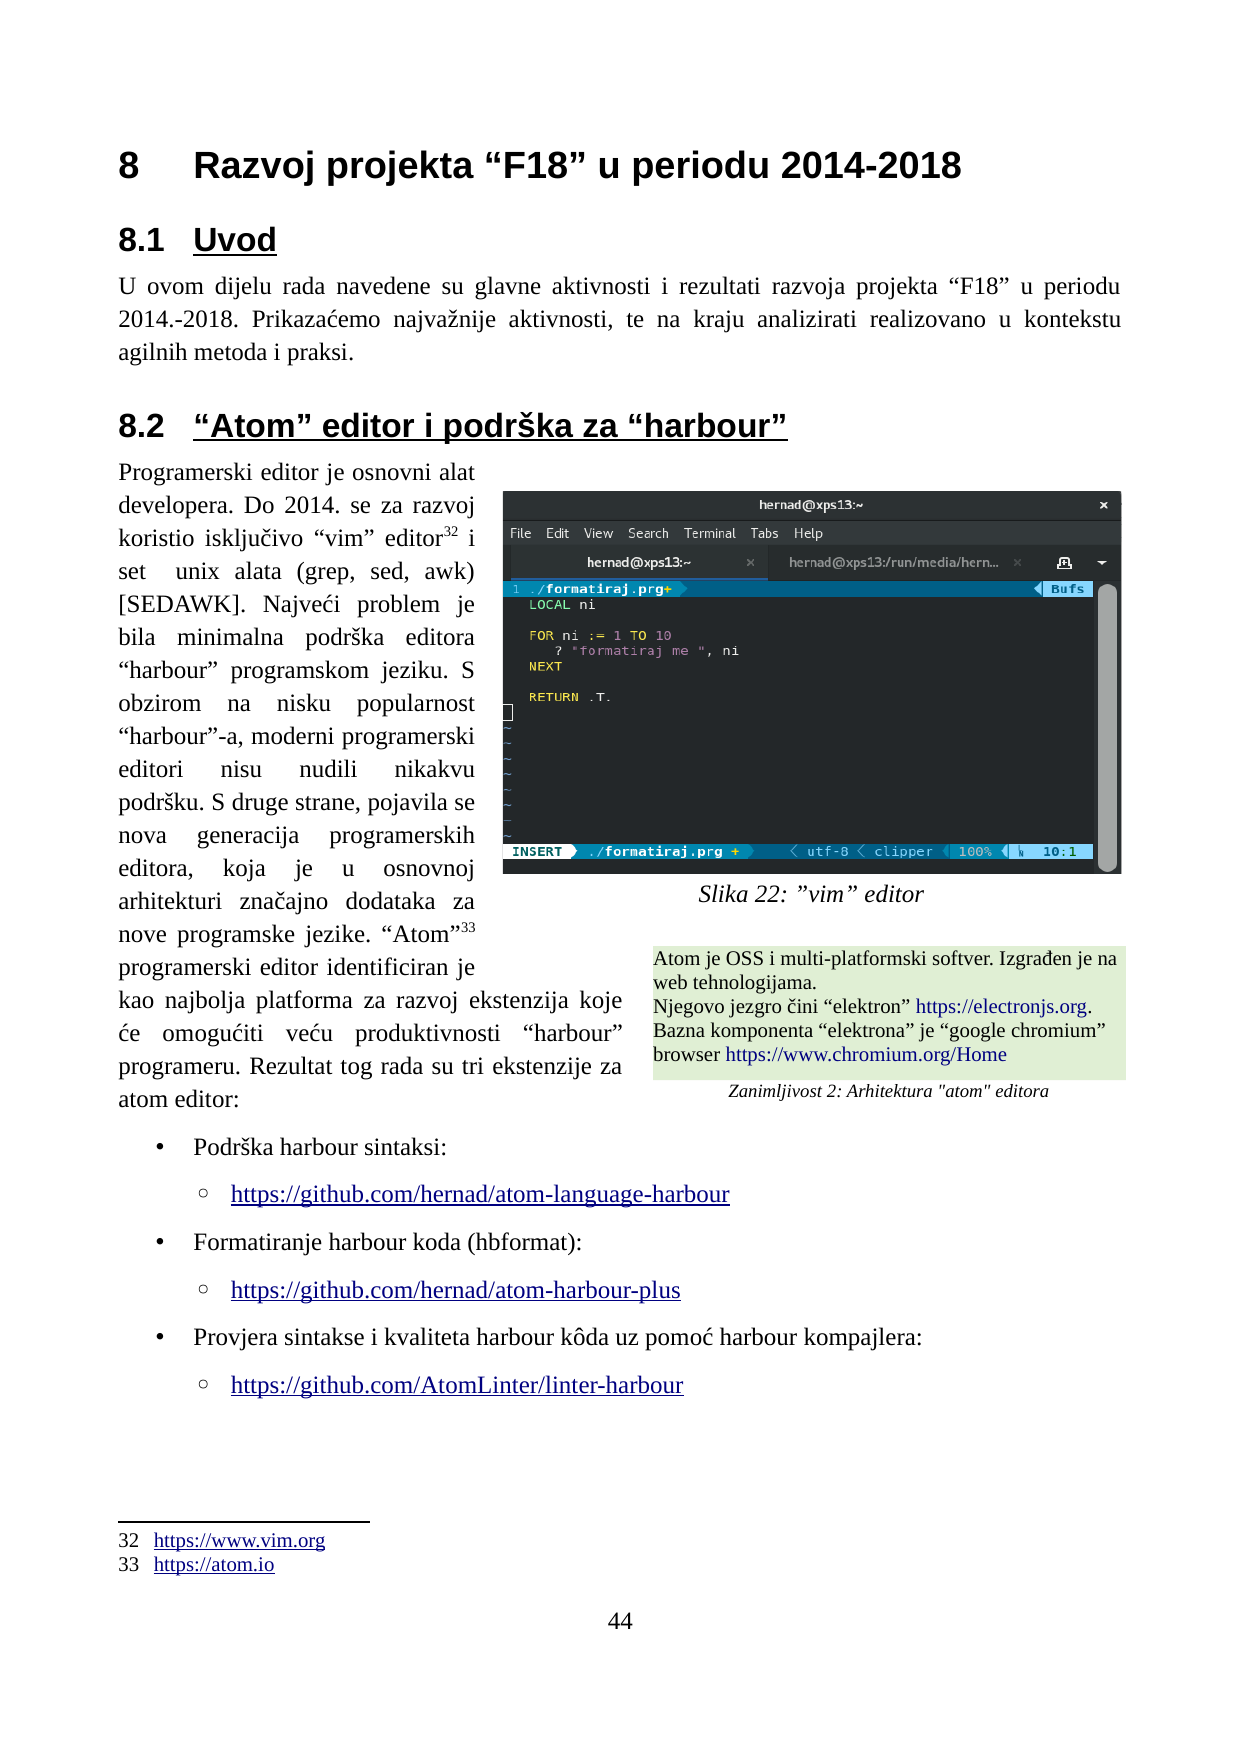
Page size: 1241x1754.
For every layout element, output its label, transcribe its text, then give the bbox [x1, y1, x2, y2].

text Zanimljivost 2: Arhitektura "atom" editora [653, 1081, 1126, 1102]
text Programerski editor je osnovni alat developera. Do 2014. se za razvoj koristio isključivo “vim” editor i set unix alata (grep, sed, awk)[SEDAWK]. Najveći problem je bila minimalna podrška editora “harbour” programskom jeziku. S obzirom na nisku popularnost “harbour”-a, moderni programerski editori nisu nudili nikakvu podršku. S druge strane, pojavila se nova generacija programerskih editora, koja je u osnovnoj arhitekturi značajno dodataka za nove programske jezike. “Atom” programerski editor identificiran je kao najbolja platforma za razvoj ekstenzija koje će omogućiti veću produktivnosti “harbour” programeru. Rezultat tog rada su tri ekstenzije za atom editor: [118, 449, 1149, 1113]
picture [502, 491, 1122, 874]
list Provjera sintakse i kvaliteta harbour kôda uz pomoć harbour kompajlera: [156, 1322, 1122, 1351]
list https://github.com/AtomLinter/linter-harbour [193, 1370, 1122, 1399]
list https://github.com/hernad/atom-harbour-plus [193, 1275, 1122, 1303]
list Formatiranje harbour koda (hbformat): [156, 1227, 1122, 1256]
subtitle Razvoj projekta “F18” u periodu 2014-2018 [118, 143, 1122, 187]
list Podrška harbour sintaksi: [156, 1132, 1122, 1161]
text U ovom dijelu rada navedene su glavne aktivnosti i rezultati razvoja projekta “F18” u periodu 2014.-2018. Prikazaćemo najvažnije aktivnosti, te na kraju analizirati realizovano u kontekstu agilnih metoda i praksi. [118, 271, 1122, 366]
subtitle “Atom” editor i podrška za “harbour” [118, 406, 1122, 444]
text https://atom.io [118, 1552, 1122, 1576]
text https://www.vim.org [118, 1528, 1122, 1552]
picture [1035, 584, 1041, 593]
list https://github.com/hernad/atom-language-harbour [193, 1179, 1122, 1208]
text Slika 22: ”vim” editor [503, 874, 1122, 908]
subtitle Uvod [118, 220, 1122, 259]
